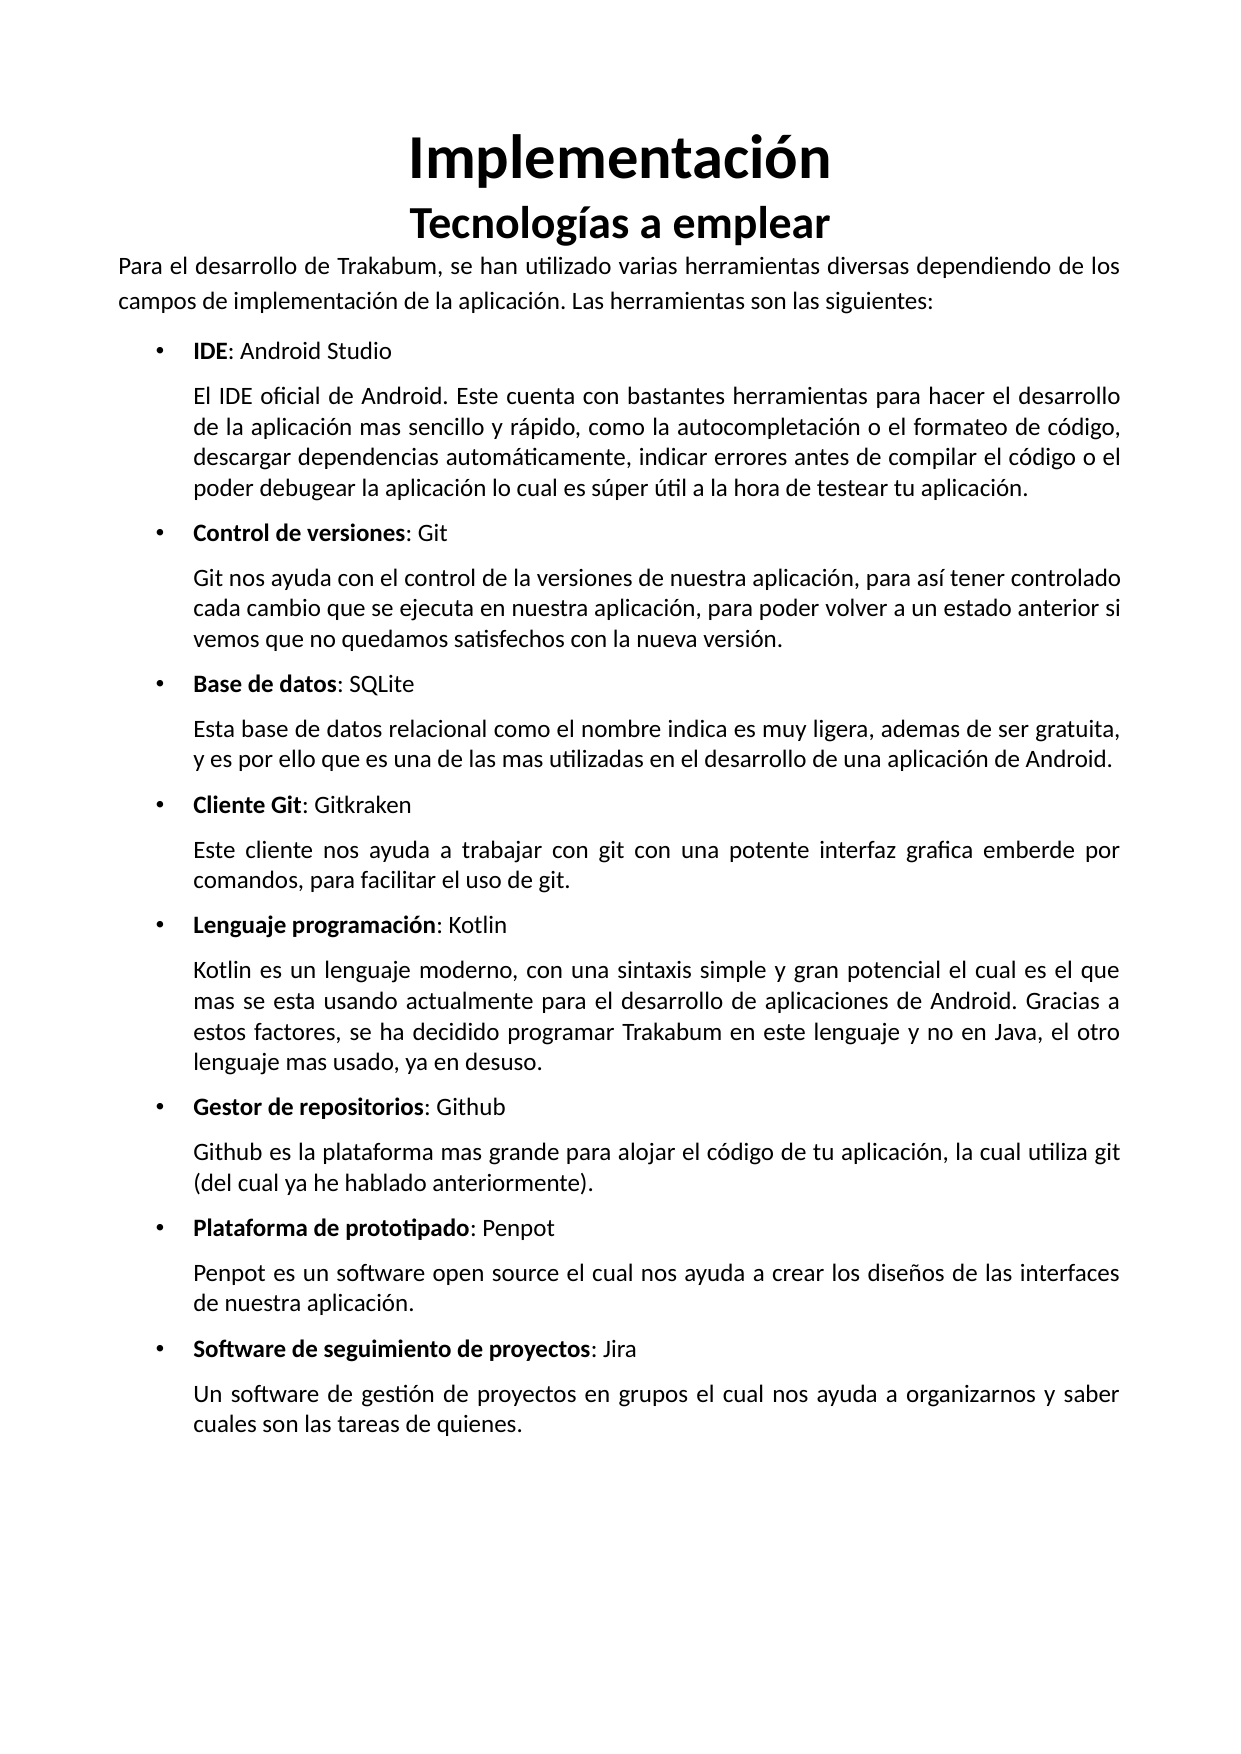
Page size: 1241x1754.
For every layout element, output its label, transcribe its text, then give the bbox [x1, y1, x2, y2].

list Lenguaje programación: Kotlin [156, 909, 1122, 940]
list Cliente Git: Gitkraken [156, 789, 1122, 819]
list Plataforma de prototipado: Penpot [156, 1212, 1122, 1242]
list Un software de gestión de proyectos en grupos el cual nos ayuda a organizarnos y saber cuales son las tareas de quienes. [156, 1378, 1122, 1439]
list Control de versiones: Git [156, 517, 1122, 547]
text Tecnologías a emplear [118, 194, 1122, 250]
list Git nos ayuda con el control de la versiones de nuestra aplicación, para así tener controlado cada cambio que se ejecuta en nuestra aplicación, para poder volver a un estado anterior si vemos que no quedamos satisfechos con la nueva versión. [156, 562, 1122, 653]
list Este cliente nos ayuda a trabajar con git con una potente interfaz grafica emberde por comandos, para facilitar el uso de git. [156, 834, 1122, 895]
text Para el desarrollo de Trakabum, se han utilizado varias herramientas diversas dependiendo de los campos de implementación de la aplicación. Las herramientas son las siguientes: [118, 250, 1122, 316]
text Implementación [118, 118, 1122, 194]
list Penpot es un software open source el cual nos ayuda a crear los diseños de las interfaces de nuestra aplicación. [156, 1257, 1122, 1318]
list Esta base de datos relacional como el nombre indica es muy ligera, ademas de ser gratuita, y es por ello que es una de las mas utilizadas en el desarrollo de una aplicación de Android. [156, 713, 1122, 774]
list Github es la plataforma mas grande para alojar el código de tu aplicación, la cual utiliza git (del cual ya he hablado anteriormente). [156, 1136, 1122, 1197]
list El IDE oficial de Android. Este cuenta con bastantes herramientas para hacer el desarrollo de la aplicación mas sencillo y rápido, como la autocompletación o el formateo de código, descargar dependencias automáticamente, indicar errores antes de compilar el código o el poder debugear la aplicación lo cual es súper útil a la hora de testear tu aplicación. [156, 380, 1122, 502]
list Software de seguimiento de proyectos: Jira [156, 1333, 1122, 1363]
list Gestor de repositorios: Github [156, 1091, 1122, 1122]
list Base de datos: SQLite [156, 668, 1122, 698]
list Kotlin es un lenguaje moderno, con una sintaxis simple y gran potencial el cual es el que mas se esta usando actualmente para el desarrollo de aplicaciones de Android. Gracias a estos factores, se ha decidido programar Trakabum en este lenguaje y no en Java, el otro lenguaje mas usado, ya en desuso. [156, 954, 1122, 1077]
list IDE: Android Studio [156, 335, 1122, 366]
